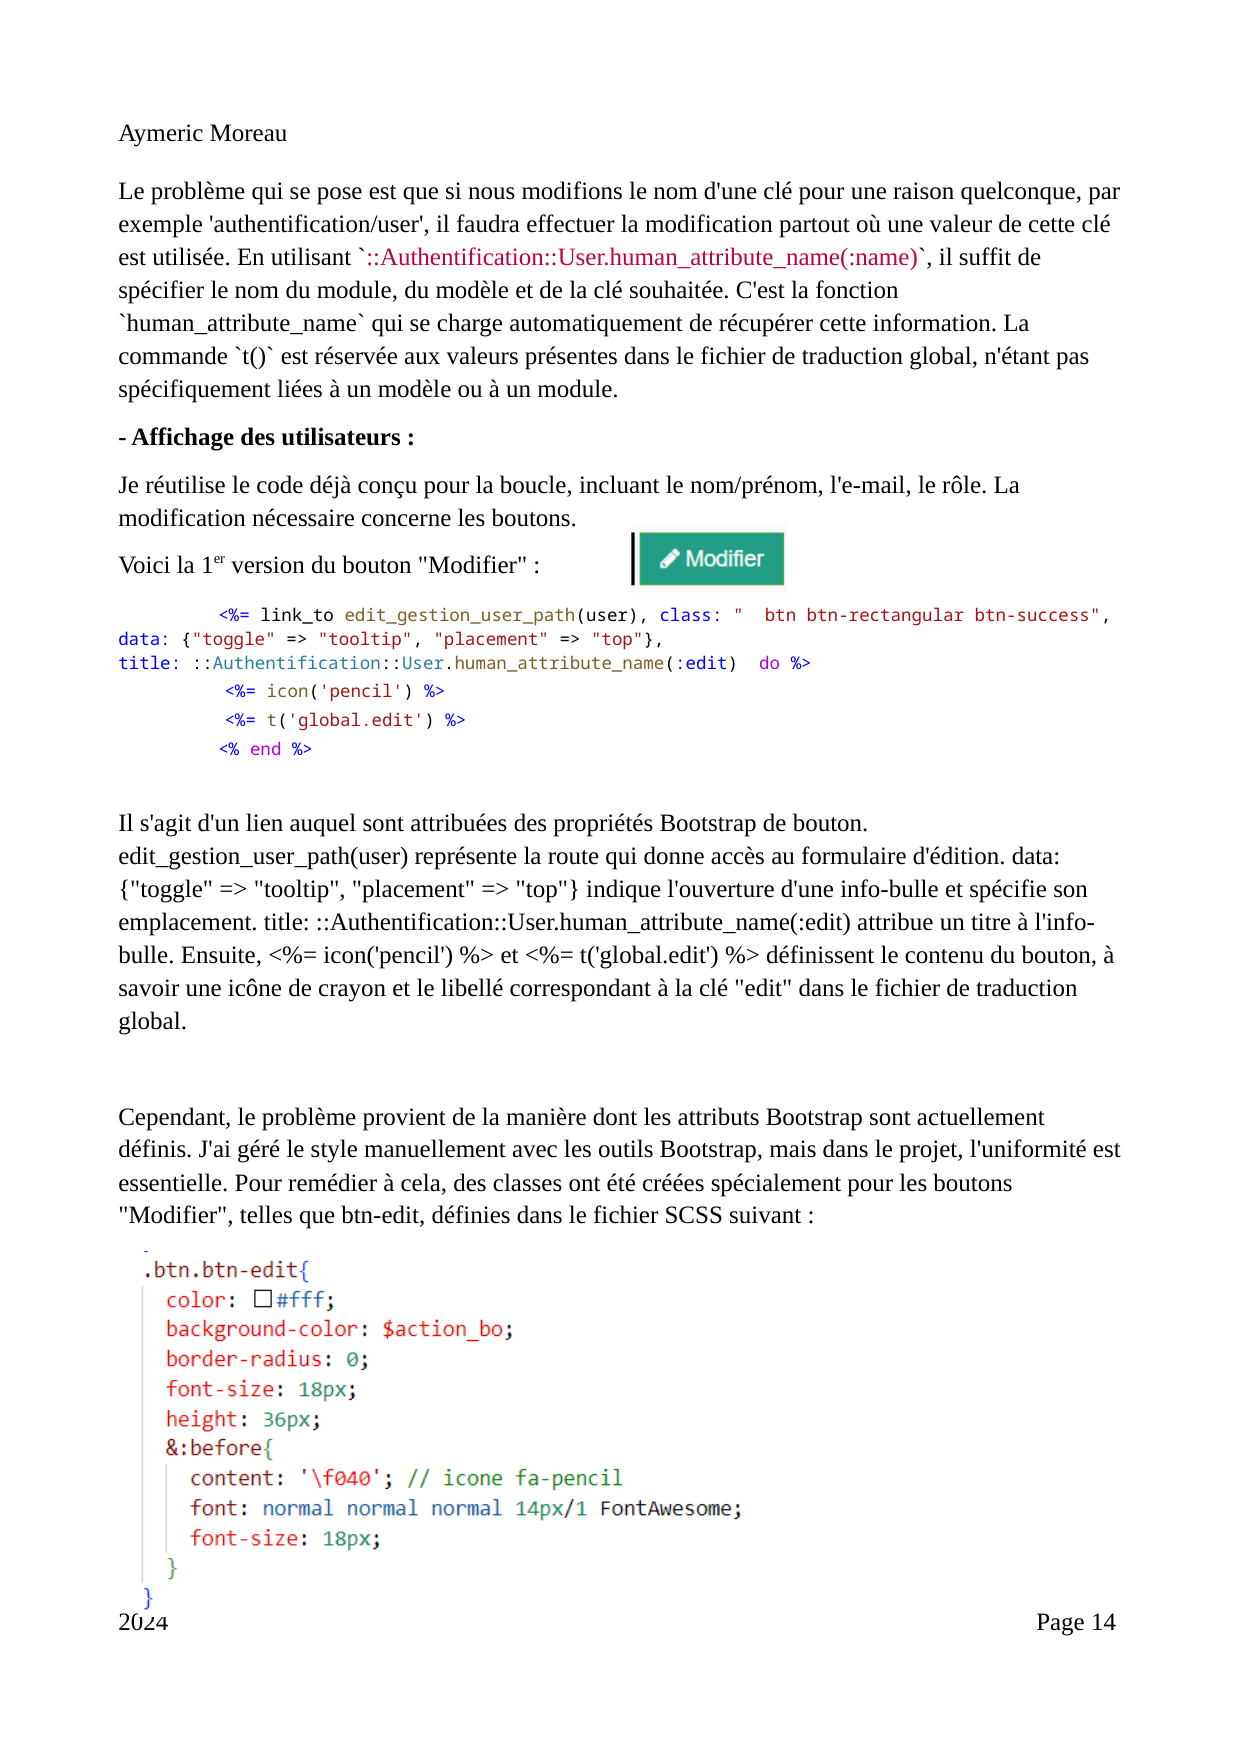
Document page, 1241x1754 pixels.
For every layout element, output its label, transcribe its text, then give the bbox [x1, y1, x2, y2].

text <% end %> [118, 732, 1122, 761]
text <%= icon('pencil') %> [118, 674, 1122, 703]
text Je réutilise le code déjà conçu pour la boucle, incluant le nom/prénom, l'e-mail, le rôle. La modification nécessaire concerne les boutons. [118, 470, 1122, 531]
text Le problème qui se pose est que si nous modifions le nom d'une clé pour une raison quelconque, par exemple 'authentification/user', il faudra effectuer la modification partout où une valeur de cette clé est utilisée. En utilisant `::Authentification::User.human_attribute_name(:name)`, il suffit de spécifier le nom du module, du modèle et de la clé souhaitée. C'est la fonction `human_attribute_name` qui se charge automatiquement de récupérer cette information. La commande `t()` est réservée aux valeurs présentes dans le fichier de traduction global, n'étant pas spécifiquement liées à un modèle ou à un module. [118, 176, 1122, 403]
text <%= t('global.edit') %> [118, 703, 1122, 732]
text <%= link_to edit_gestion_user_path(user), class: " btn btn-rectangular btn-success", data: {"toggle" => "tooltip", "placement" => "top"}, title: ::Authentification::User.human_attribute_name(:edit) do %> [118, 598, 1122, 674]
picture [138, 1251, 760, 1617]
picture [631, 525, 788, 593]
text [788, 550, 1122, 579]
text Voici la 1er version du bouton "Modifier" : [118, 550, 631, 579]
text - Affichage des utilisateurs : [118, 422, 1122, 451]
text Il s'agit d'un lien auquel sont attribuées des propriétés Bootstrap de bouton. edit_gestion_user_path(user) représente la route qui donne accès au formulaire d'édition. data: {"toggle" => "tooltip", "placement" => "top"} indique l'ouverture d'une info-bulle et spécifie son emplacement. title: ::Authentification::User.human_attribute_name(:edit) attribue un titre à l'info-bulle. Ensuite, <%= icon('pencil') %> et <%= t('global.edit') %> définissent le contenu du bouton, à savoir une icône de crayon et le libellé correspondant à la clé "edit" dans le fichier de traduction global. [118, 808, 1122, 1035]
text Cependant, le problème provient de la manière dont les attributs Bootstrap sont actuellement définis. J'ai géré le style manuellement avec les outils Bootstrap, mais dans le projet, l'uniformité est essentielle. Pour remédier à cela, des classes ont été créées spécialement pour les boutons "Modifier", telles que btn-edit, définies dans le fichier SCSS suivant : [118, 1102, 1122, 1229]
